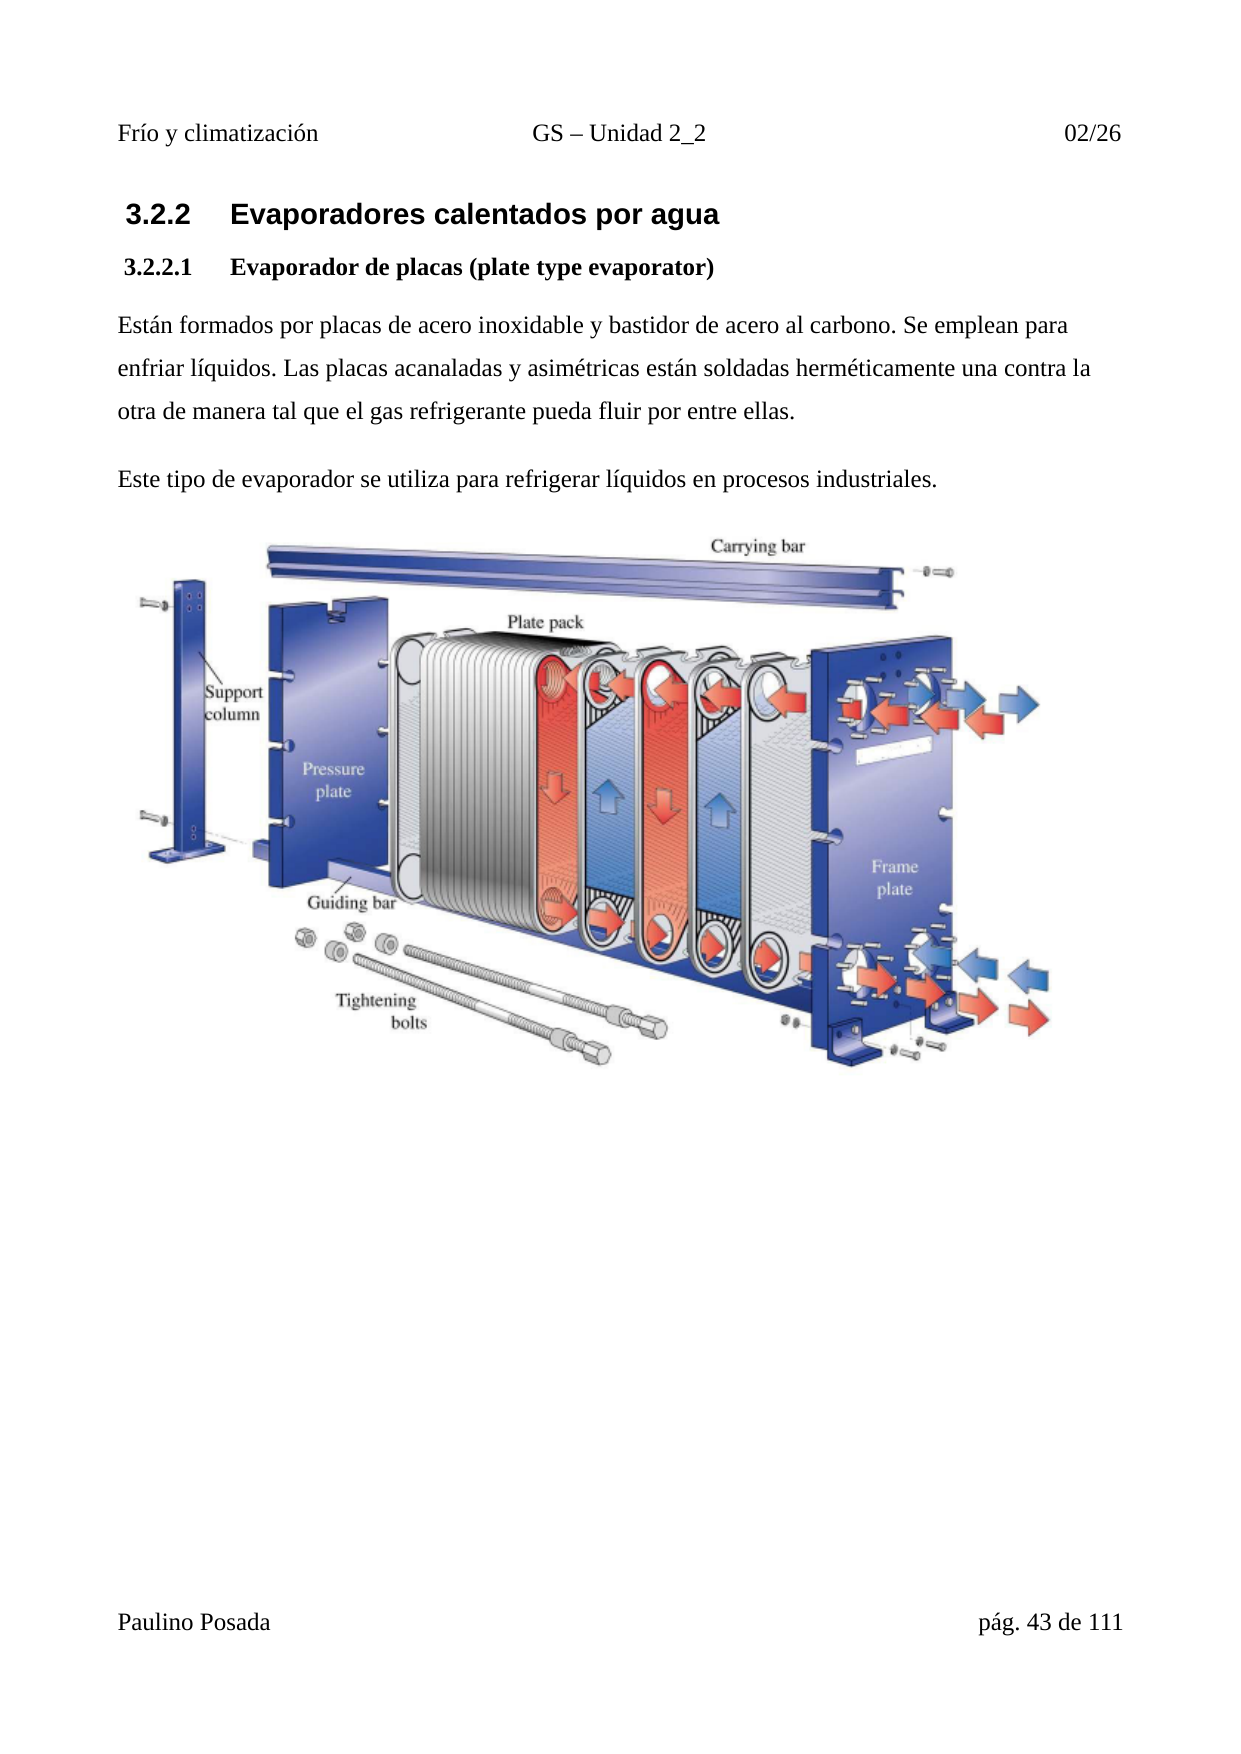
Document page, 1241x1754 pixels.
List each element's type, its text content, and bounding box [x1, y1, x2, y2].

text Este tipo de evaporador se utiliza para refrigerar líquidos en procesos industriales. [117, 464, 1123, 493]
text Están formados por placas de acero inoxidable y bastidor de acero al carbono. Se emplean para enfriar líquidos. Las placas acanaladas y asimétricas están soldadas herméticamente una contra la otra de manera tal que el gas refrigerante pueda fluir por entre ellas. [117, 310, 1123, 425]
subtitle Evaporadores calentados por agua [117, 197, 1123, 231]
picture [118, 519, 1123, 1105]
subtitle Evaporador de placas (plate type evaporator) [117, 252, 1123, 281]
